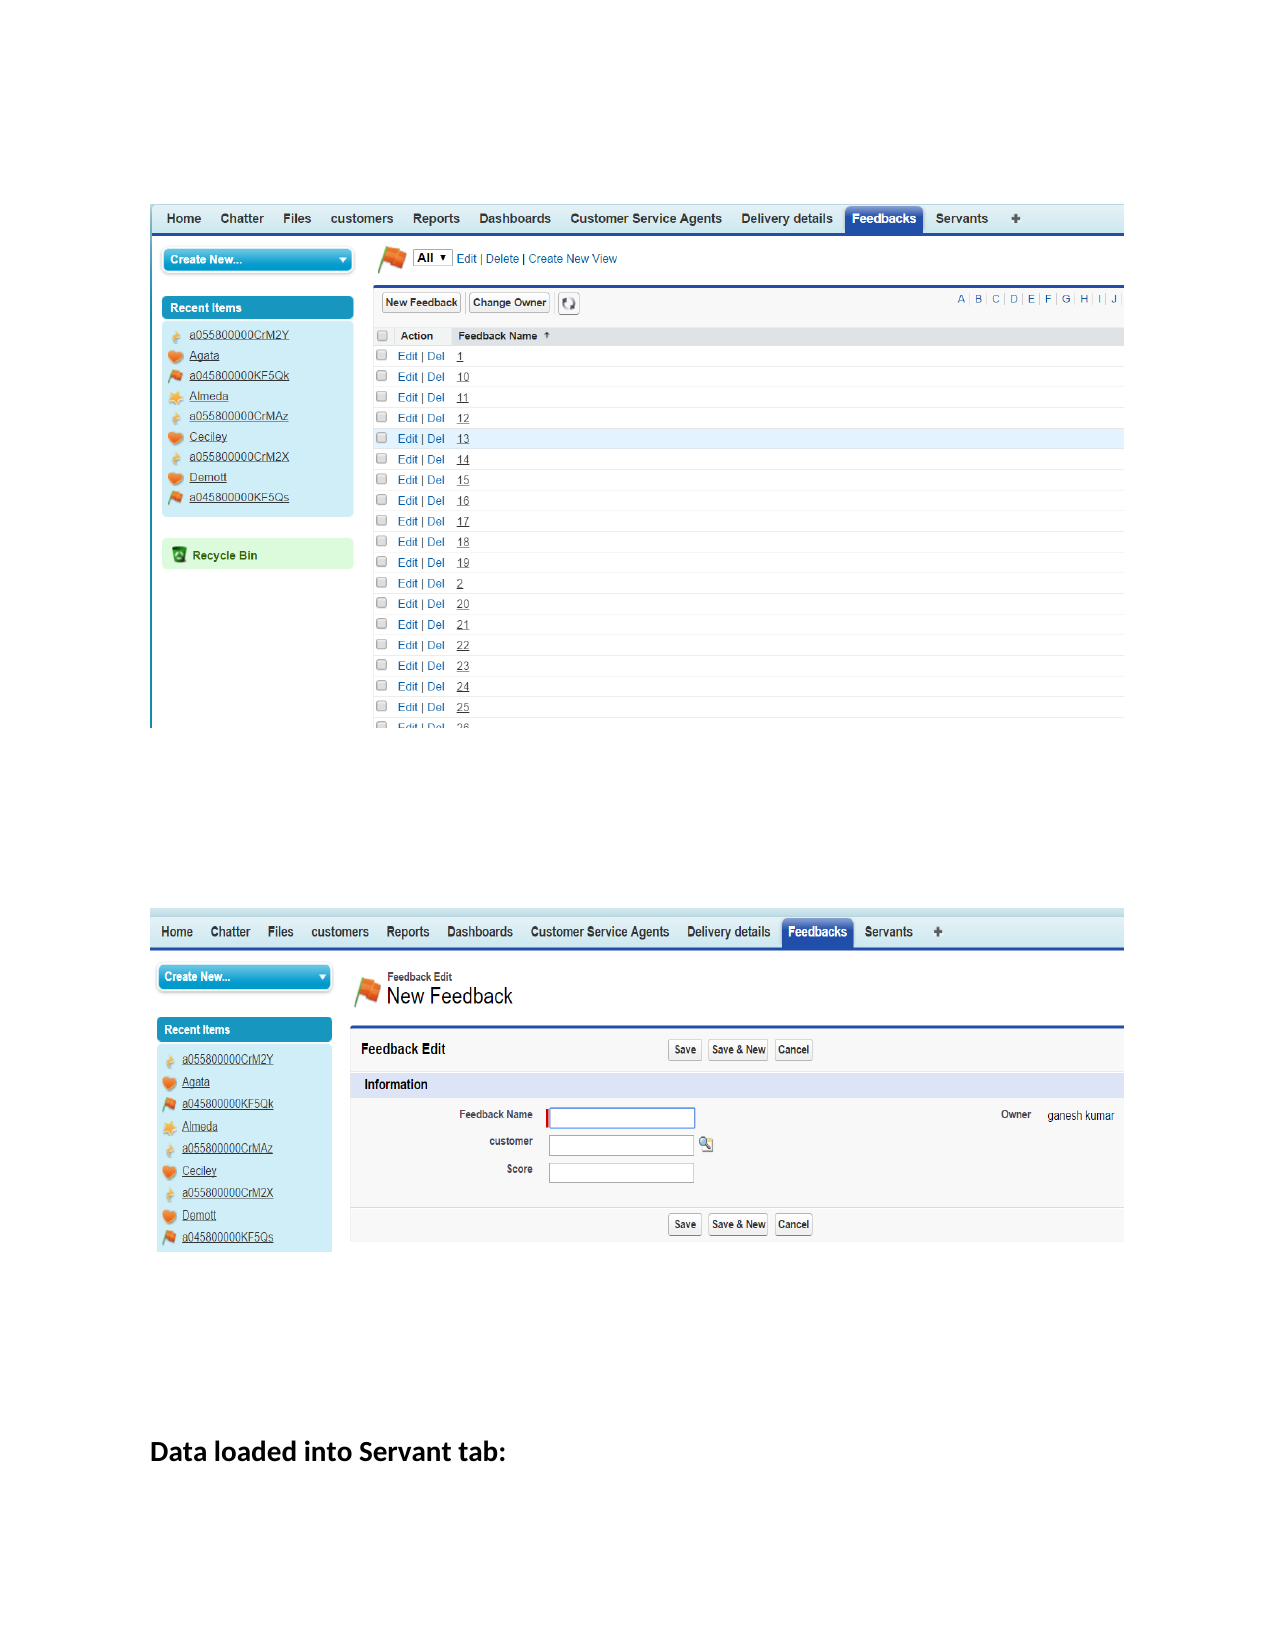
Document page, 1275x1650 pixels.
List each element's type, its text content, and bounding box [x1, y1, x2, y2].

text Data loaded into Servant tab: [150, 1433, 1125, 1468]
